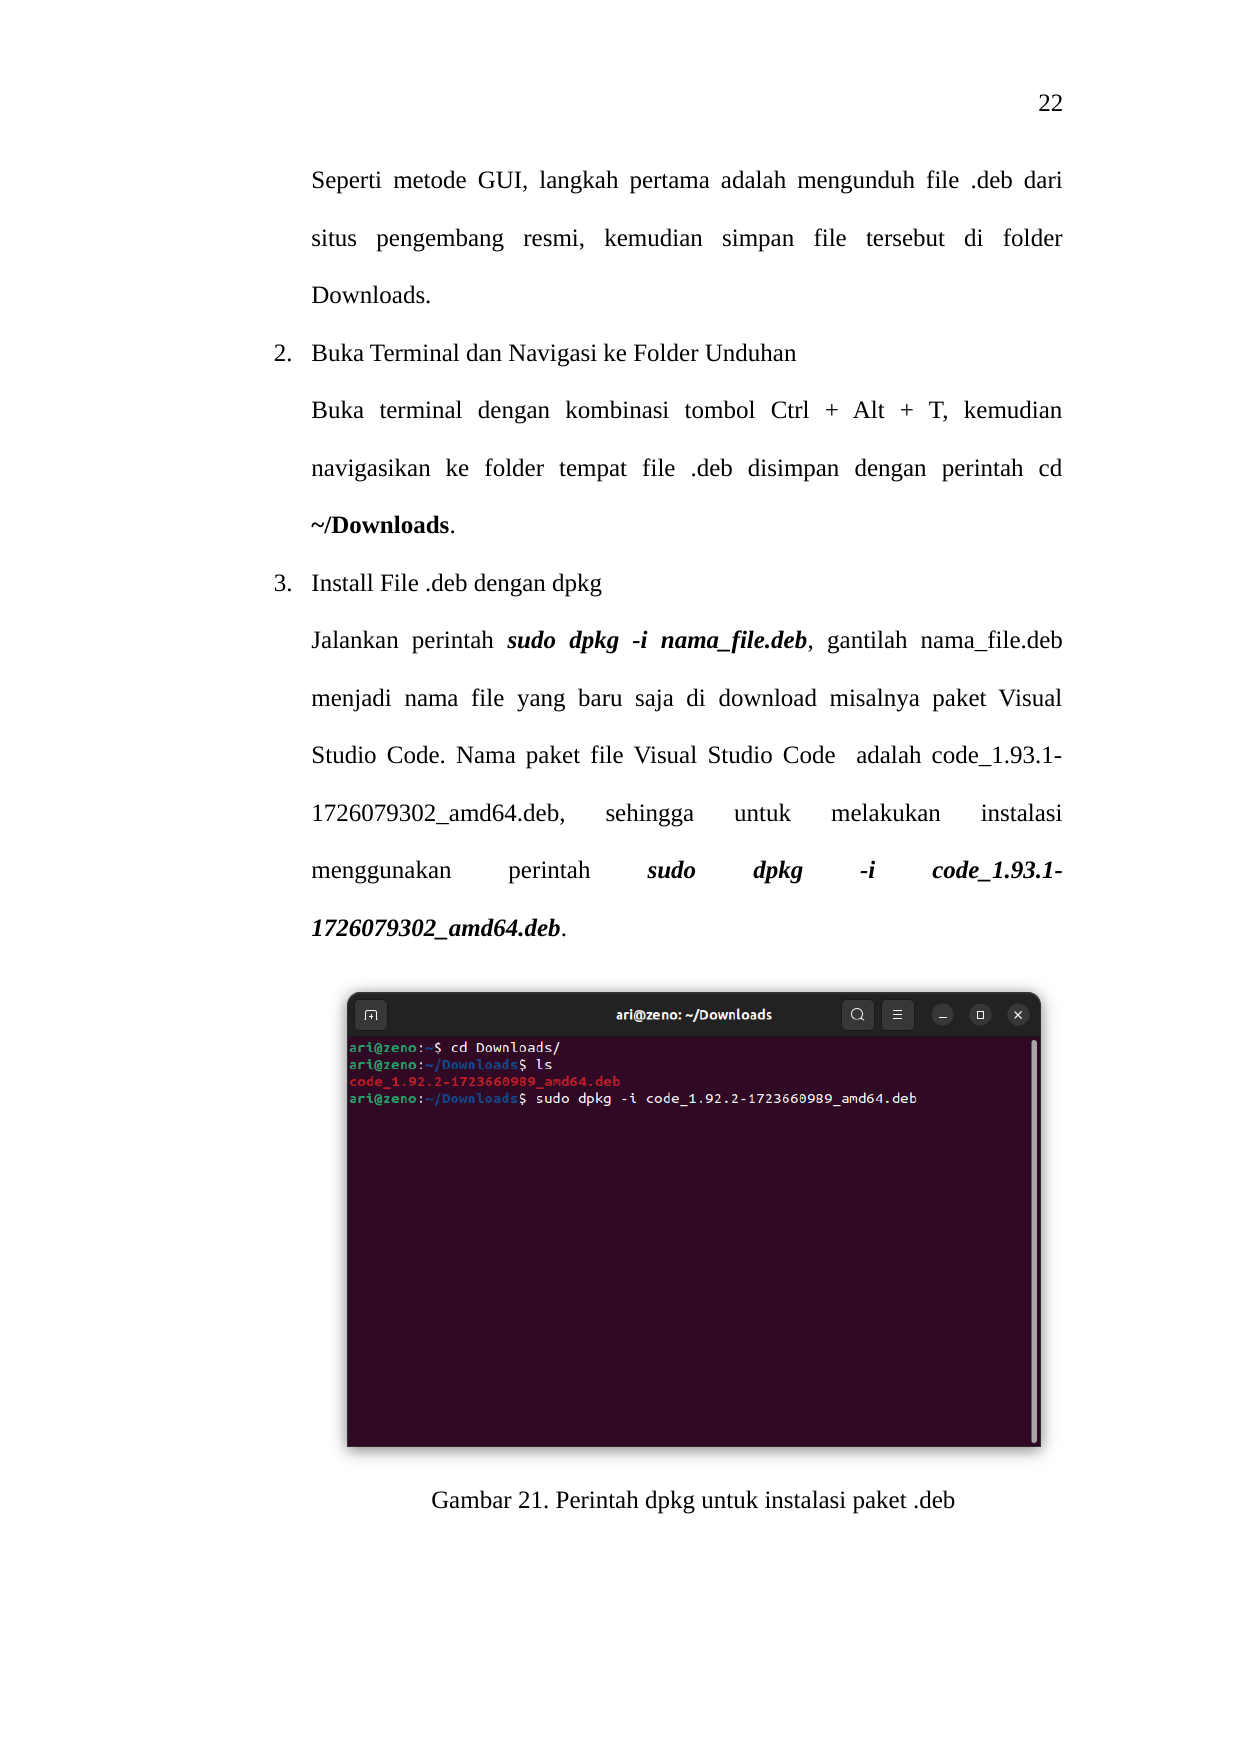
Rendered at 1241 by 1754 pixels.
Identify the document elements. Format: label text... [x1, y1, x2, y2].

picture [323, 971, 1063, 1473]
list Gambar 21. Perintah dpkg untuk instalasi paket .deb [323, 1473, 1063, 1513]
list Seperti metode GUI, langkah pertama adalah mengunduh file .deb dari situs pengembang resmi, kemudian simpan file tersebut di folder Downloads. [274, 165, 1063, 309]
list [323, 959, 1063, 971]
list Jalankan perintah sudo dpkg -i nama_file.deb, gantilah nama_file.deb menjadi nama file yang baru saja di download misalnya paket Visual Studio Code. Nama paket file Visual Studio Code adalah code_1.93.1-1726079302_amd64.deb, sehingga untuk melakukan instalasi menggunakan perintah sudo dpkg -i code_1.93.1-1726079302_amd64.deb. [274, 625, 1063, 942]
list Install File .deb dengan dpkg [274, 568, 1063, 597]
list Buka Terminal dan Navigasi ke Folder Unduhan [274, 338, 1063, 367]
list Buka terminal dengan kombinasi tombol Ctrl + Alt + T, kemudian navigasikan ke folder tempat file .deb disimpan dengan perintah cd ~/Downloads. [274, 395, 1063, 539]
